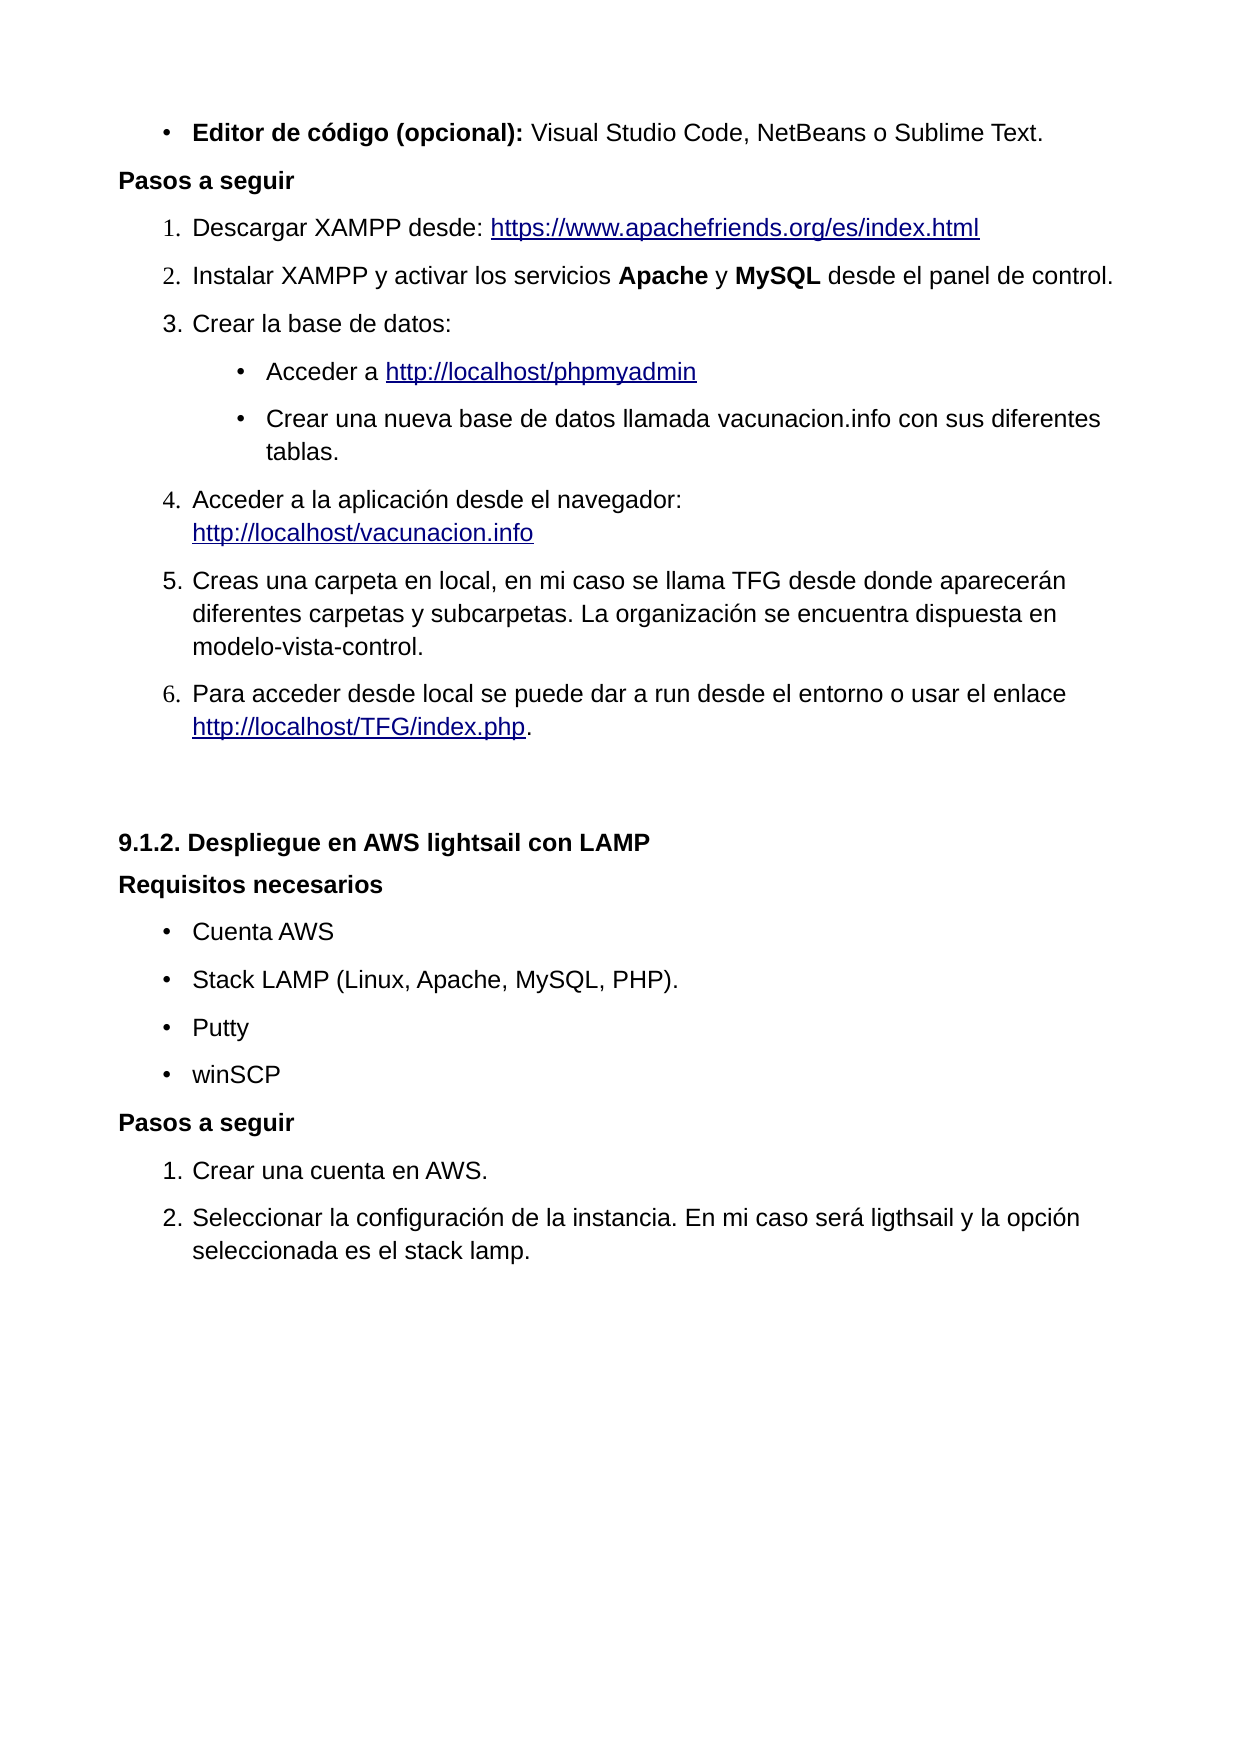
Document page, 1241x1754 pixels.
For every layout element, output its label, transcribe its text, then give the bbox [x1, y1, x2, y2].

list Stack LAMP (Linux, Apache, MySQL, PHP). [162, 965, 1122, 994]
list Cuenta AWS [162, 917, 1122, 946]
subtitle 9.1.2. Despliegue en AWS lightsail con LAMP [118, 828, 1122, 857]
list Acceder a la aplicación desde el navegador: http://localhost/vacunacion.info [162, 485, 1122, 547]
list Instalar XAMPP y activar los servicios Apache y MySQL desde el panel de control. [162, 261, 1122, 290]
list Seleccionar la configuración de la instancia. En mi caso será ligthsail y la opción seleccionada es el stack lamp. [162, 1203, 1122, 1265]
text Pasos a seguir [118, 166, 1122, 194]
text Pasos a seguir [118, 1108, 1122, 1137]
list Acceder a http://localhost/phpmyadmin [236, 356, 1122, 385]
list Descargar XAMPP desde: https://www.apachefriends.org/es/index.html [162, 213, 1122, 242]
text Requisitos necesarios [118, 870, 1122, 898]
list winSCP [162, 1060, 1122, 1089]
list Crear una nueva base de datos llamada vacunacion.info con sus diferentes tablas. [236, 404, 1122, 466]
list Editor de código (opcional): Visual Studio Code, NetBeans o Sublime Text. [162, 118, 1122, 147]
list Crear la base de datos: [162, 309, 1122, 338]
list Putty [162, 1013, 1122, 1042]
list Para acceder desde local se puede dar a run desde el entorno o usar el enlace http://localhost/TFG/index.php. [162, 679, 1122, 741]
list Crear una cuenta en AWS. [162, 1156, 1122, 1184]
list Creas una carpeta en local, en mi caso se llama TFG desde donde aparecerán diferentes carpetas y subcarpetas. La organización se encuentra dispuesta en modelo-vista-control. [162, 566, 1122, 660]
